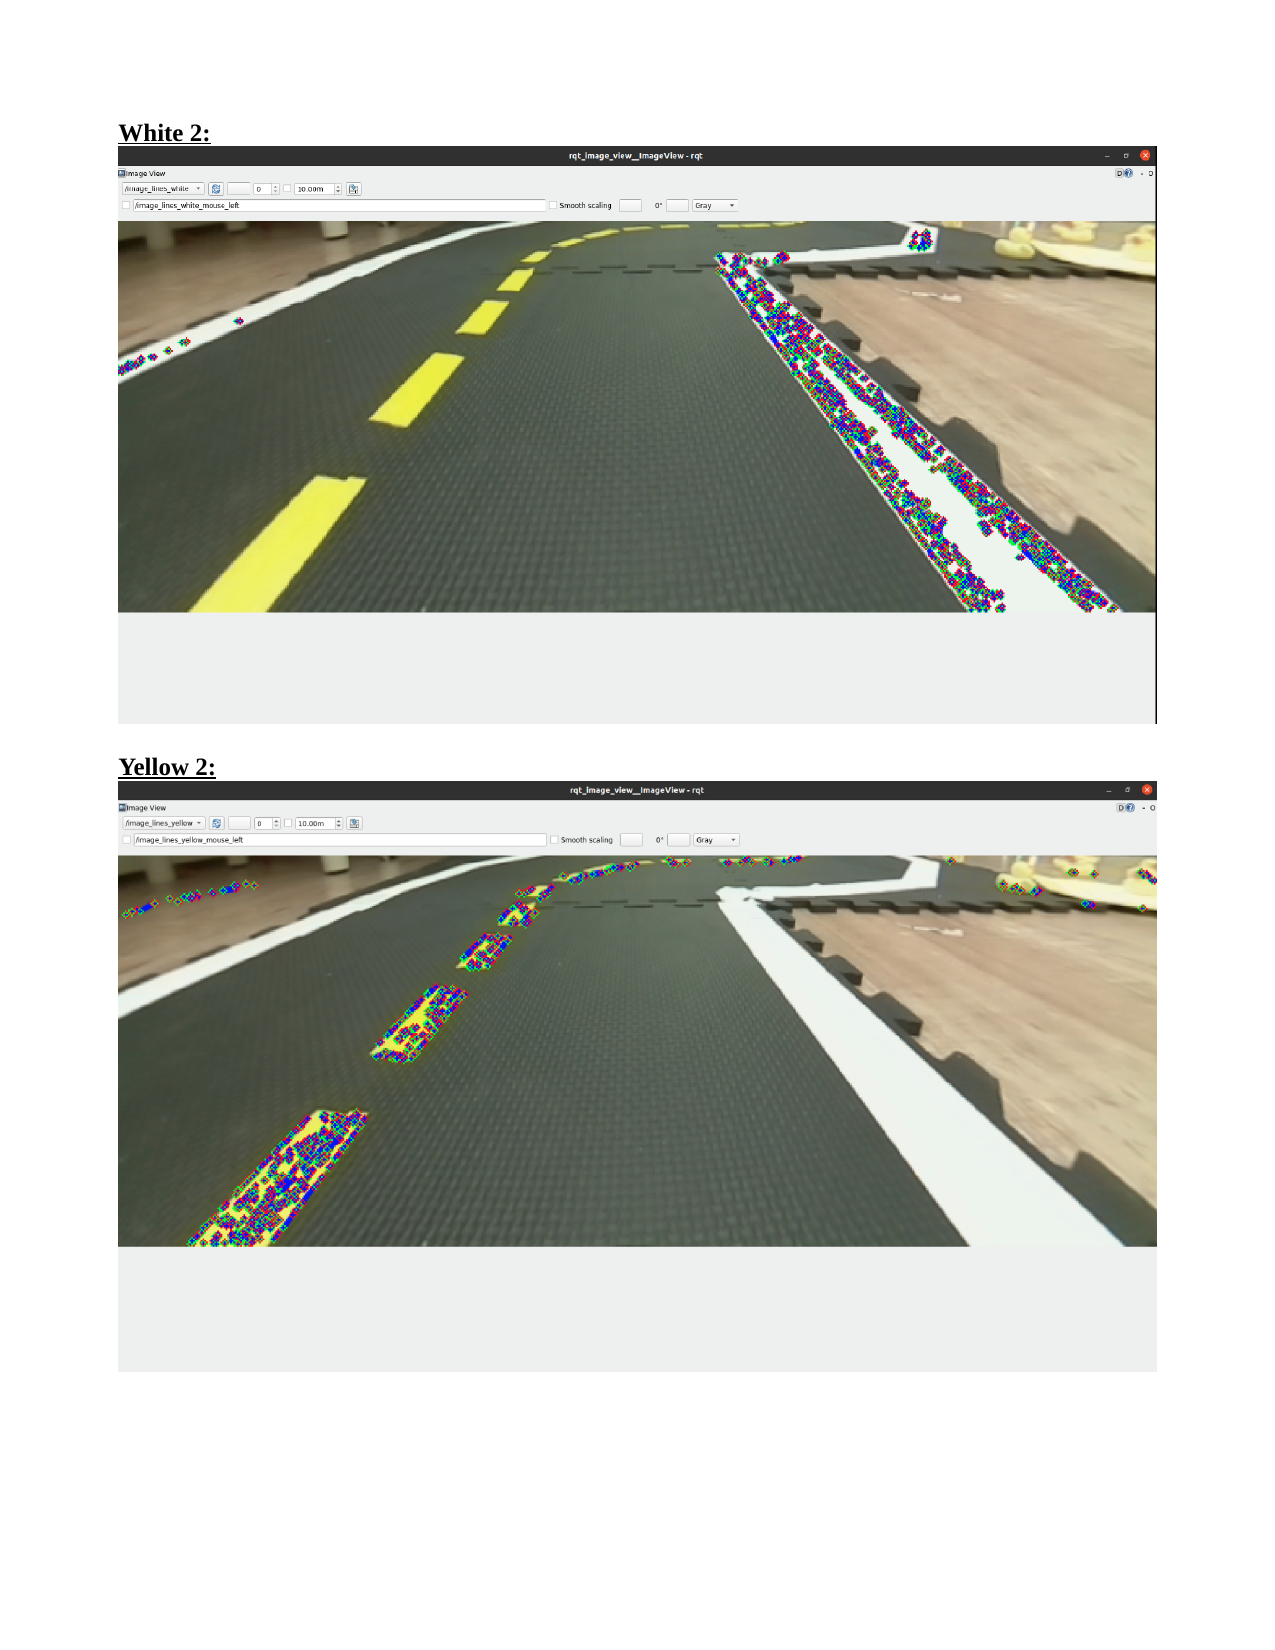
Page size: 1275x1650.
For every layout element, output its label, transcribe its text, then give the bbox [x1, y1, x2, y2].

picture [118, 781, 1157, 1372]
text Yellow 2: [118, 752, 1157, 781]
picture [118, 146, 1157, 724]
text White 2: [118, 118, 1157, 146]
